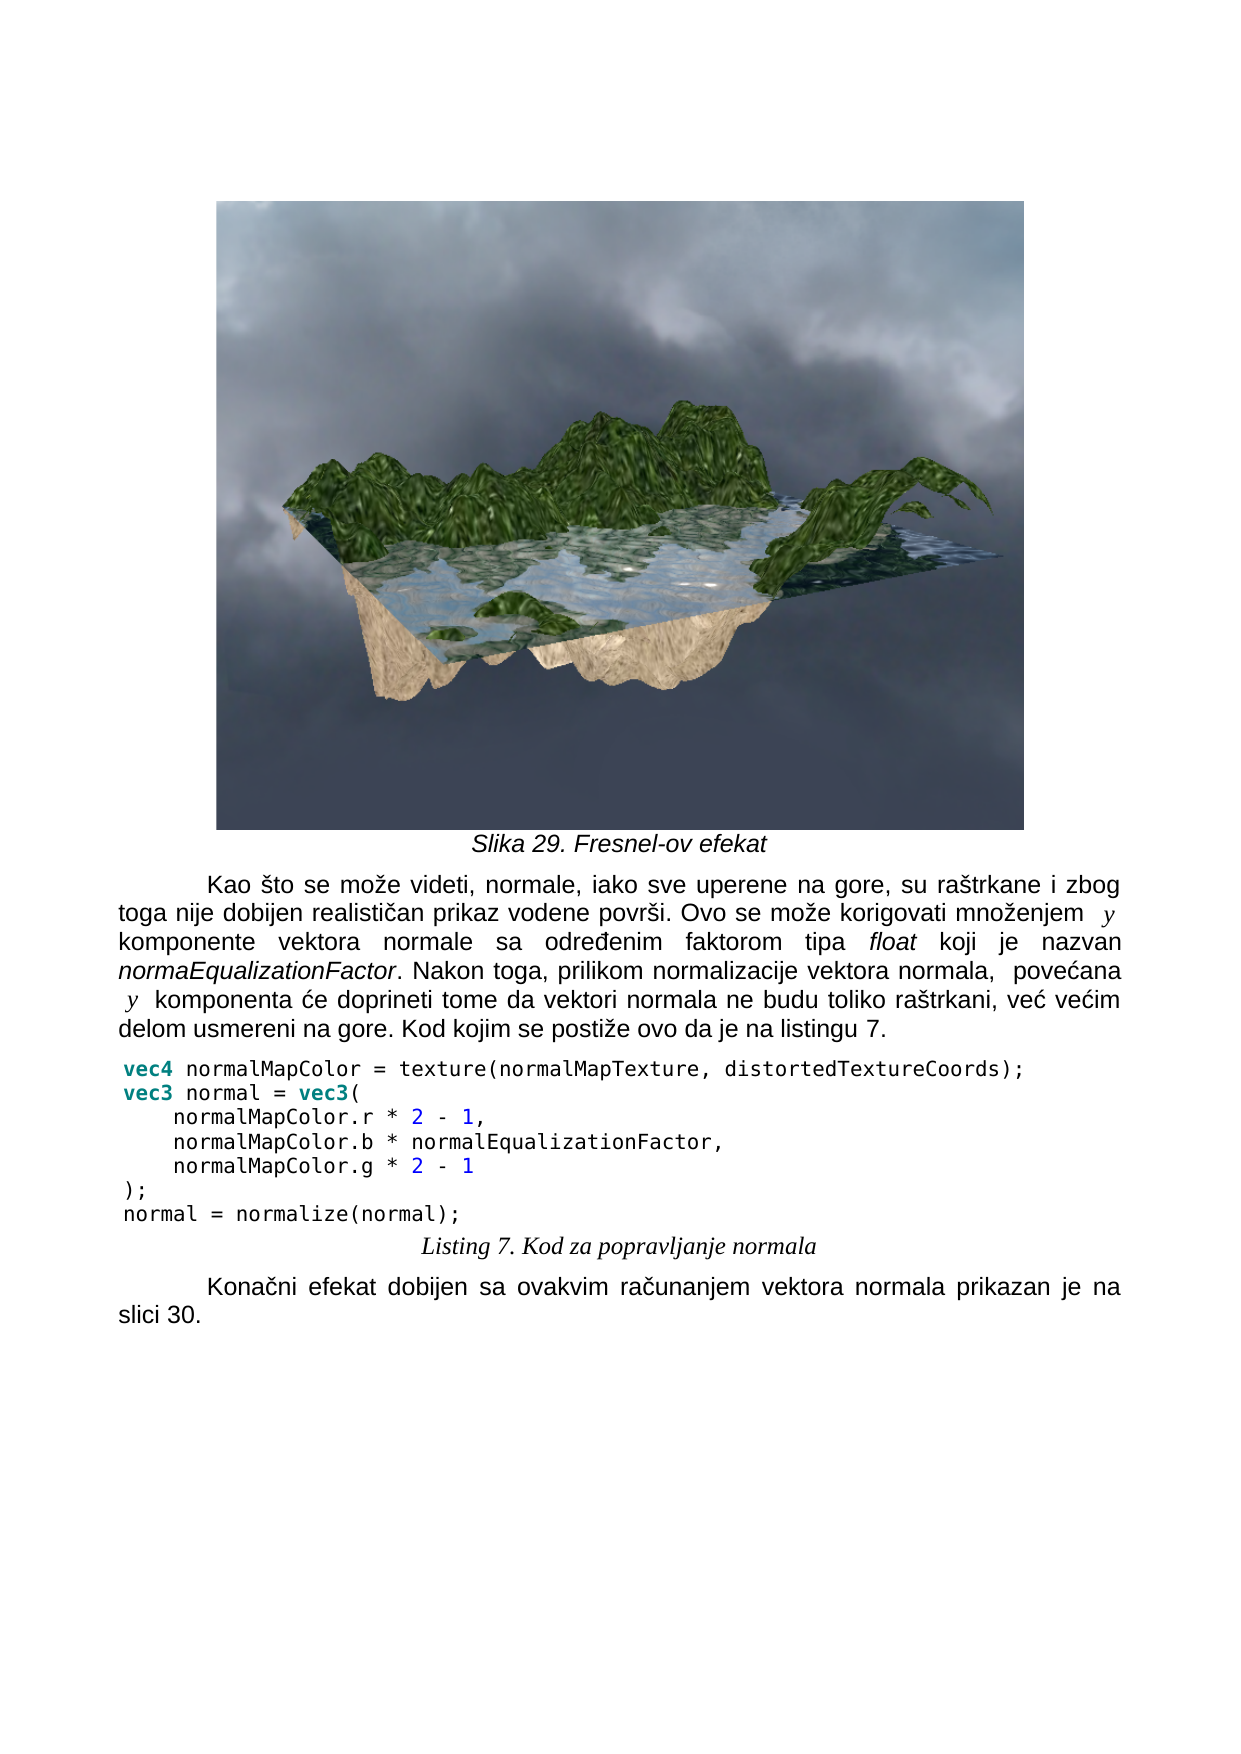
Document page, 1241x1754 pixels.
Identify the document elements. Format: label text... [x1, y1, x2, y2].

picture [216, 201, 1024, 830]
list Listing 7. Kod za popravljanje normala [123, 1069, 1117, 1260]
text Slika 29. Fresnel-ov efekat [216, 830, 1024, 858]
text Kao što se može videti, normale, iako sve uperene na gore, su raštrkane i zbog toga nije dobijen realističan prikaz vodene površi. Ovo se može korigovati množenjem komponente vektora normale sa određenim faktorom tipa float koji je nazvan normaEqualizationFactor. Nakon toga, prilikom normalizacije vektora normala, povećana komponenta će doprineti tome da vektori normala ne budu toliko raštrkani, već većim delom usmereni na gore. Kod kojim se postiže ovo da je na listingu 7. [118, 177, 1122, 1042]
text Konačni efekat dobijen sa ovakvim računanjem vektora normala prikazan je na slici 30. [118, 1054, 1122, 1329]
